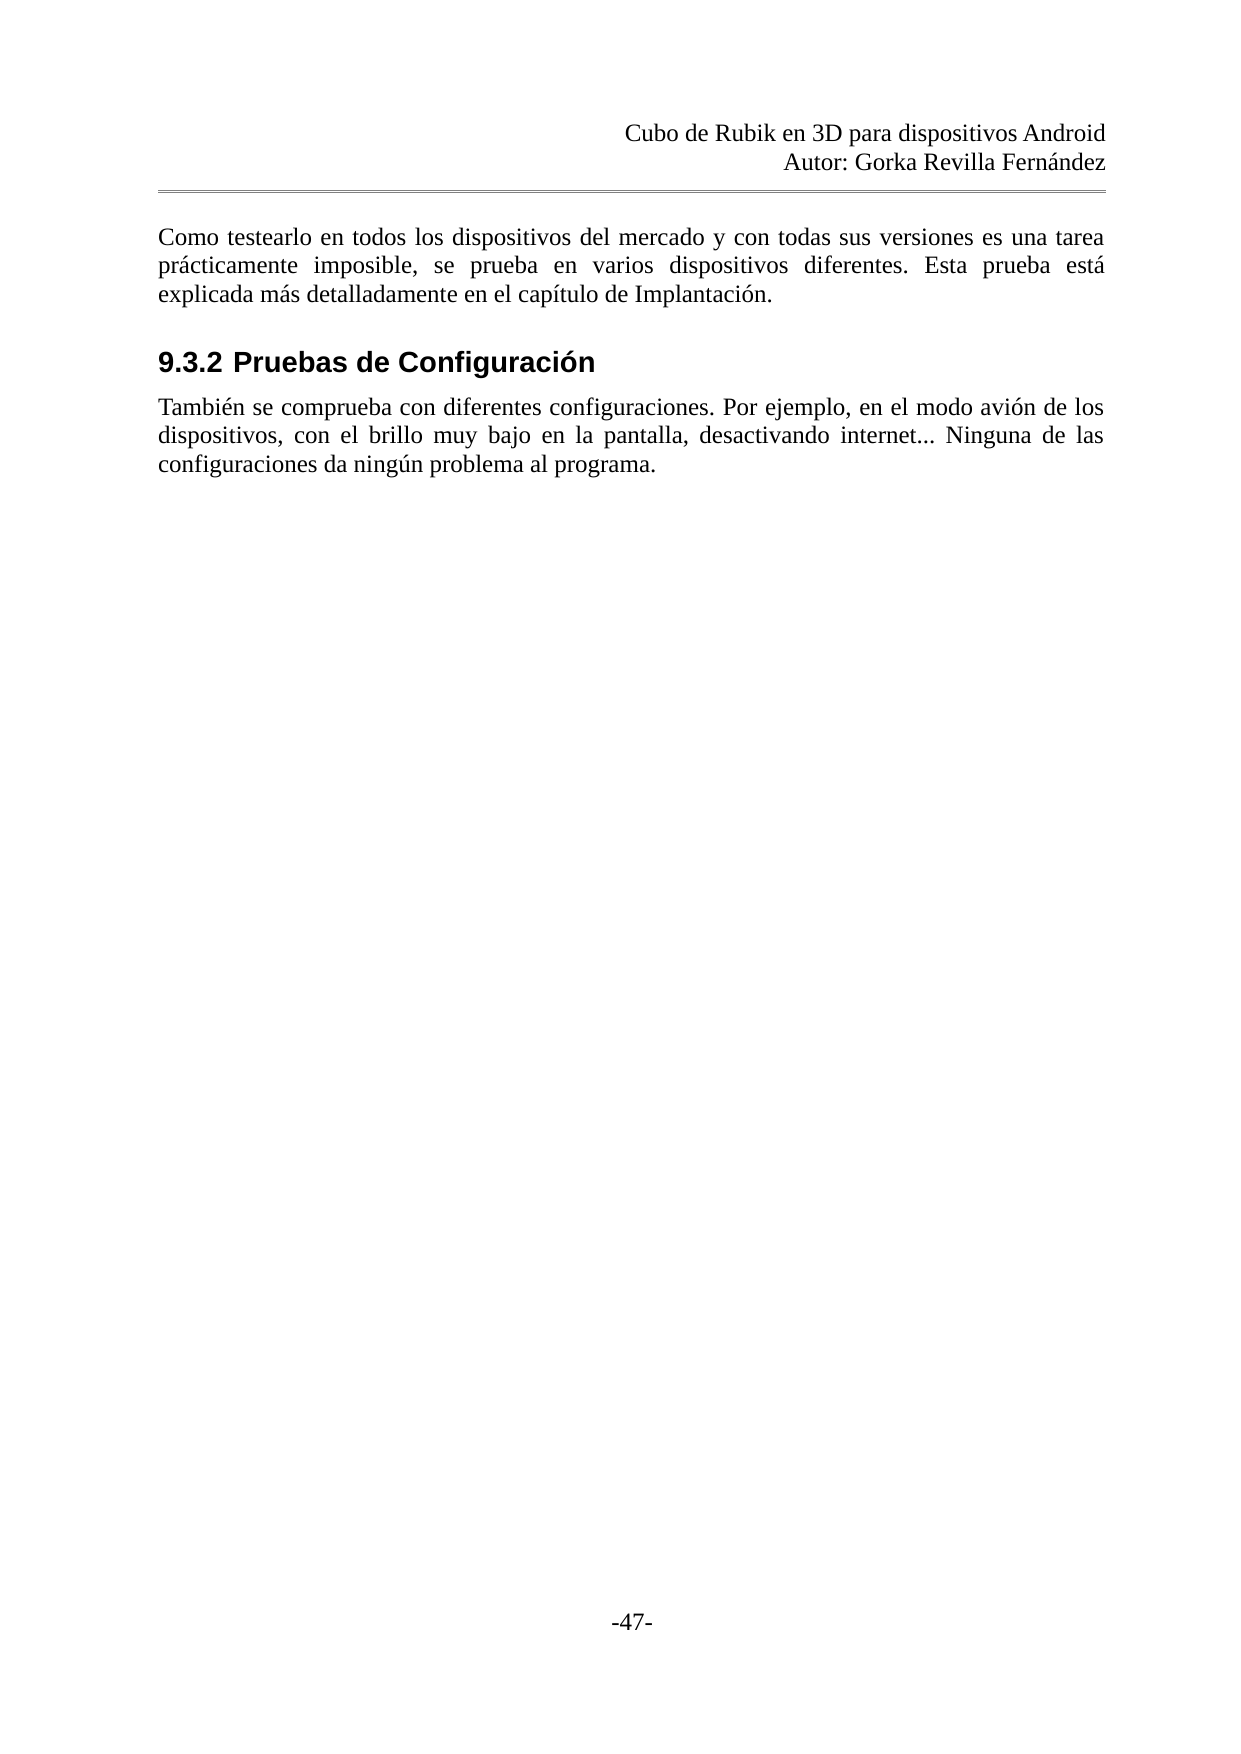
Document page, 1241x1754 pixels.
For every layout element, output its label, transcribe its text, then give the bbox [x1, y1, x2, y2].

subtitle Pruebas de Configuración [158, 346, 1106, 379]
text También se comprueba con diferentes configuraciones. Por ejemplo, en el modo avión de los dispositivos, con el brillo muy bajo en la pantalla, desactivando internet... Ninguna de las configuraciones da ningún problema al programa. [158, 392, 1106, 478]
text Como testearlo en todos los dispositivos del mercado y con todas sus versiones es una tarea prácticamente imposible, se prueba en varios dispositivos diferentes. Esta prueba está explicada más detalladamente en el capítulo de Implantación. [158, 222, 1106, 308]
